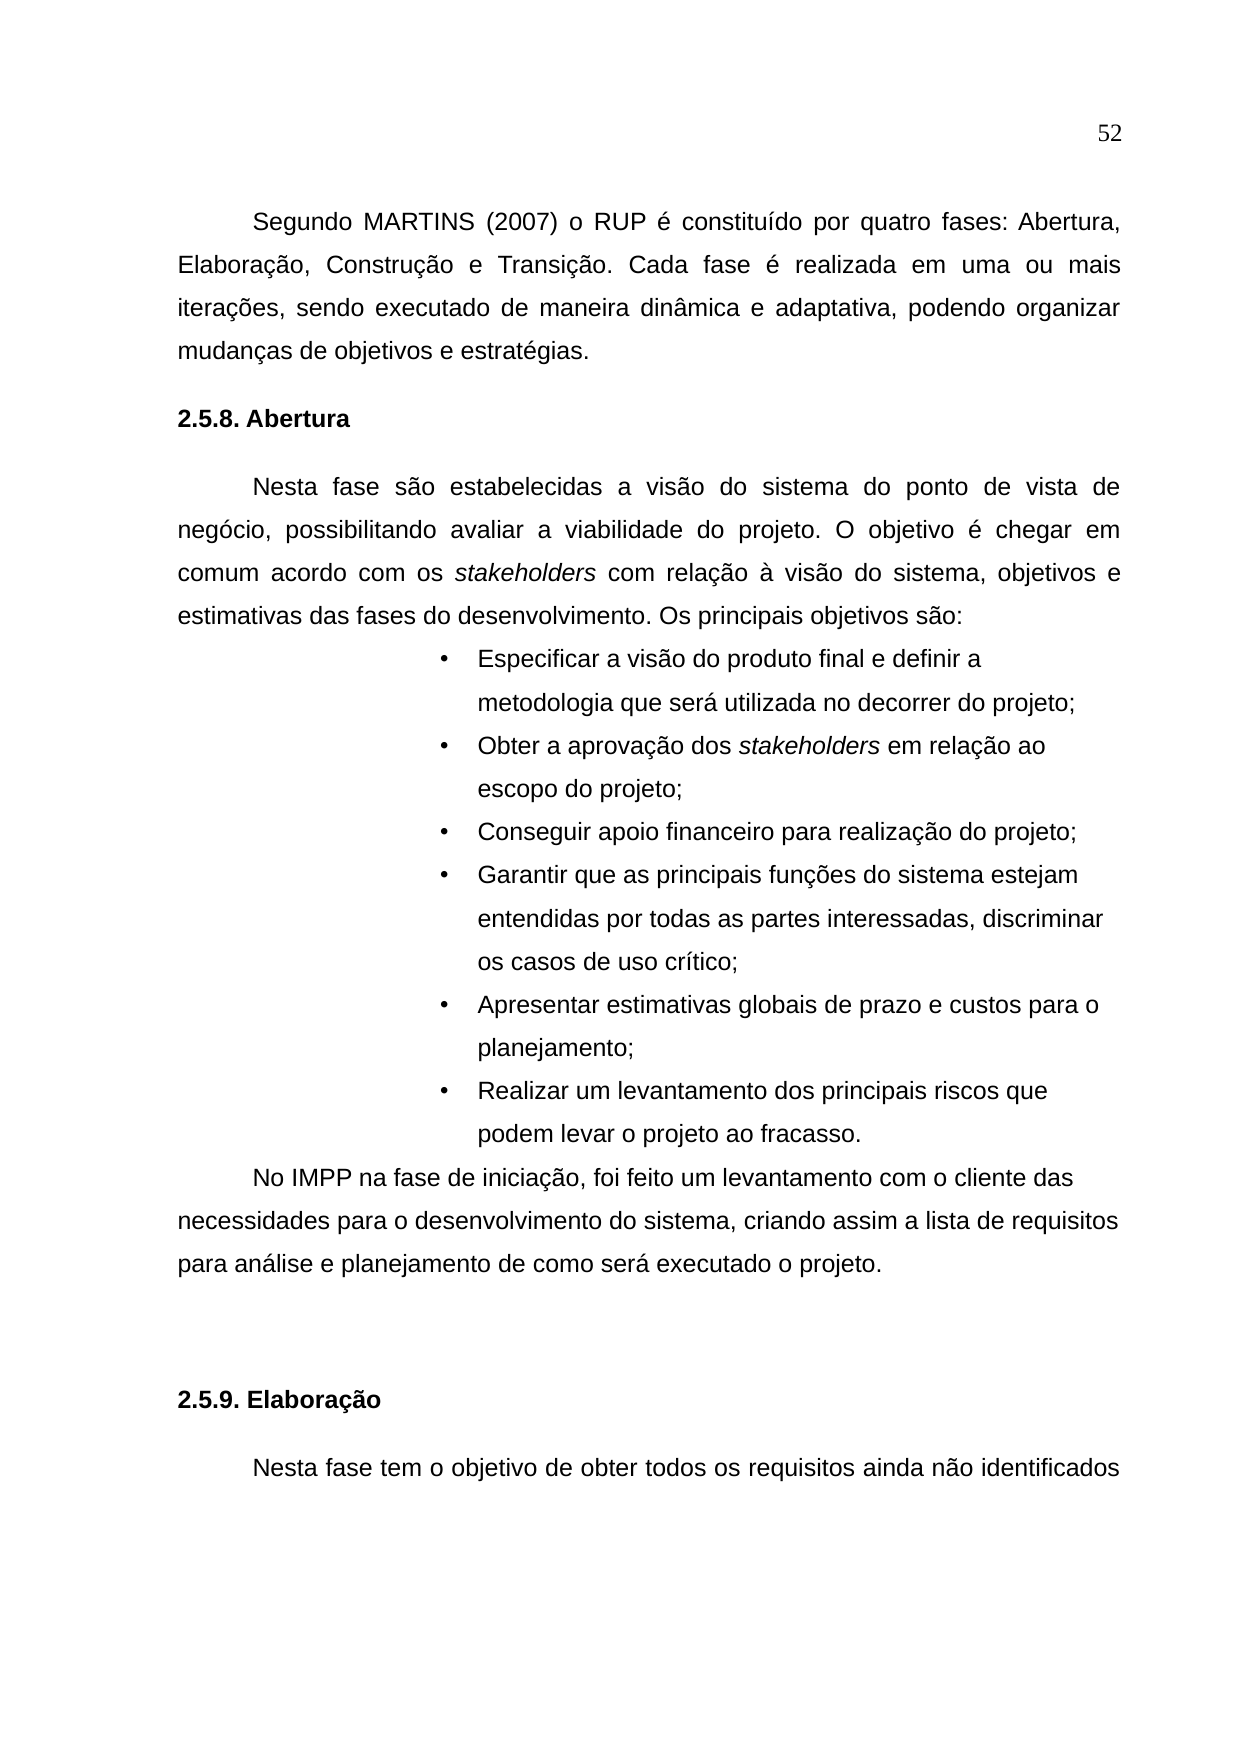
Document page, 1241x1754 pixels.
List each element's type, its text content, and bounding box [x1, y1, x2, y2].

list Realizar um levantamento dos principais riscos que podem levar o projeto ao fracasso. [440, 1076, 1122, 1148]
subtitle 2.5.8. Abertura [177, 404, 1122, 433]
list Garantir que as principais funções do sistema estejam entendidas por todas as partes interessadas, discriminar os casos de uso crítico; [440, 860, 1122, 975]
text Nesta fase tem o objetivo de obter todos os requisitos ainda não identificados [177, 1452, 1122, 1481]
text Segundo MARTINS (2007) o RUP é constituído por quatro fases: Abertura, Elaboração, Construção e Transição. Cada fase é realizada em uma ou mais iterações, sendo executado de maneira dinâmica e adaptativa, podendo organizar mudanças de objetivos e estratégias. [177, 207, 1122, 365]
text No IMPP na fase de iniciação, foi feito um levantamento com o cliente das necessidades para o desenvolvimento do sistema, criando assim a lista de requisitos para análise e planejamento de como será executado o projeto. [177, 1162, 1122, 1277]
subtitle 2.5.9. Elaboração [177, 1384, 1122, 1413]
list Obter a aprovação dos stakeholders em relação ao escopo do projeto; [440, 731, 1122, 803]
list Apresentar estimativas globais de prazo e custos para o planejamento; [440, 990, 1122, 1062]
list Especificar a visão do produto final e definir a metodologia que será utilizada no decorrer do projeto; [440, 644, 1122, 716]
text Nesta fase são estabelecidas a visão do sistema do ponto de vista de negócio, possibilitando avaliar a viabilidade do projeto. O objetivo é chegar em comum acordo com os stakeholders com relação à visão do sistema, objetivos e estimativas das fases do desenvolvimento. Os principais objetivos são: [177, 472, 1122, 630]
list Conseguir apoio financeiro para realização do projeto; [440, 817, 1122, 846]
